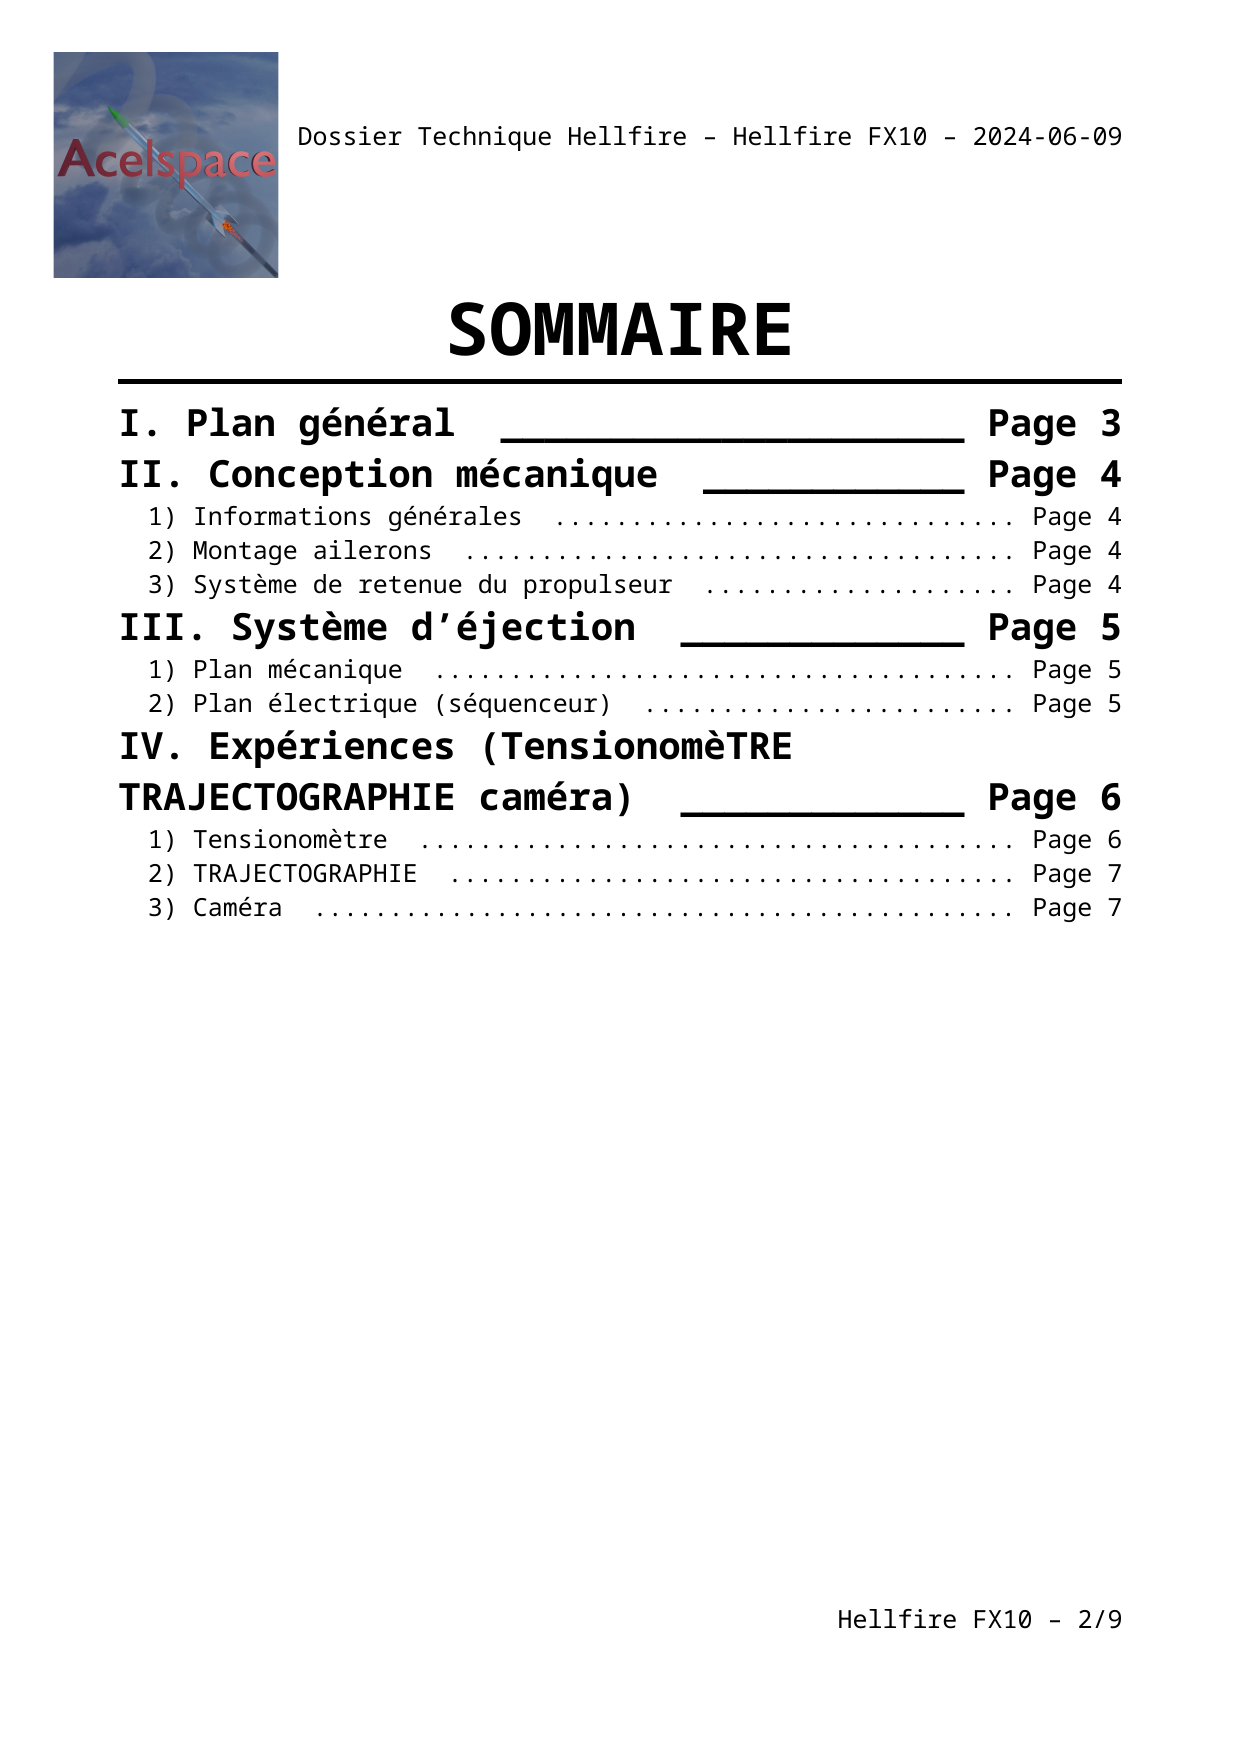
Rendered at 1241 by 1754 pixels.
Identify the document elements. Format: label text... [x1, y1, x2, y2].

text 2) TRAJECTOGRAPHIE Page 7 [148, 856, 1122, 890]
text 3) Système de retenue du propulseur Page 4 [148, 566, 1122, 601]
text 2) Plan électrique (séquenceur) Page 5 [148, 686, 1122, 720]
text 1) Tensionomètre Page 6 [148, 822, 1122, 856]
text 3) Caméra Page 7 [148, 890, 1122, 924]
picture [53, 52, 279, 278]
subtitle Sommaire [118, 209, 1122, 379]
text 1) Informations générales Page 4 [148, 498, 1122, 532]
text III. Système d’éjection Page 5 [118, 601, 1122, 652]
text IV. Expériences (TensionomèTRE TRAJECTOGRAPHIE caméra) Page 6 [118, 720, 1122, 822]
text I. Plan général Page 3 [118, 396, 1122, 447]
text 1) Plan mécanique Page 5 [148, 652, 1122, 686]
text 2) Montage ailerons Page 4 [148, 532, 1122, 566]
text II. Conception mécanique Page 4 [118, 447, 1122, 498]
